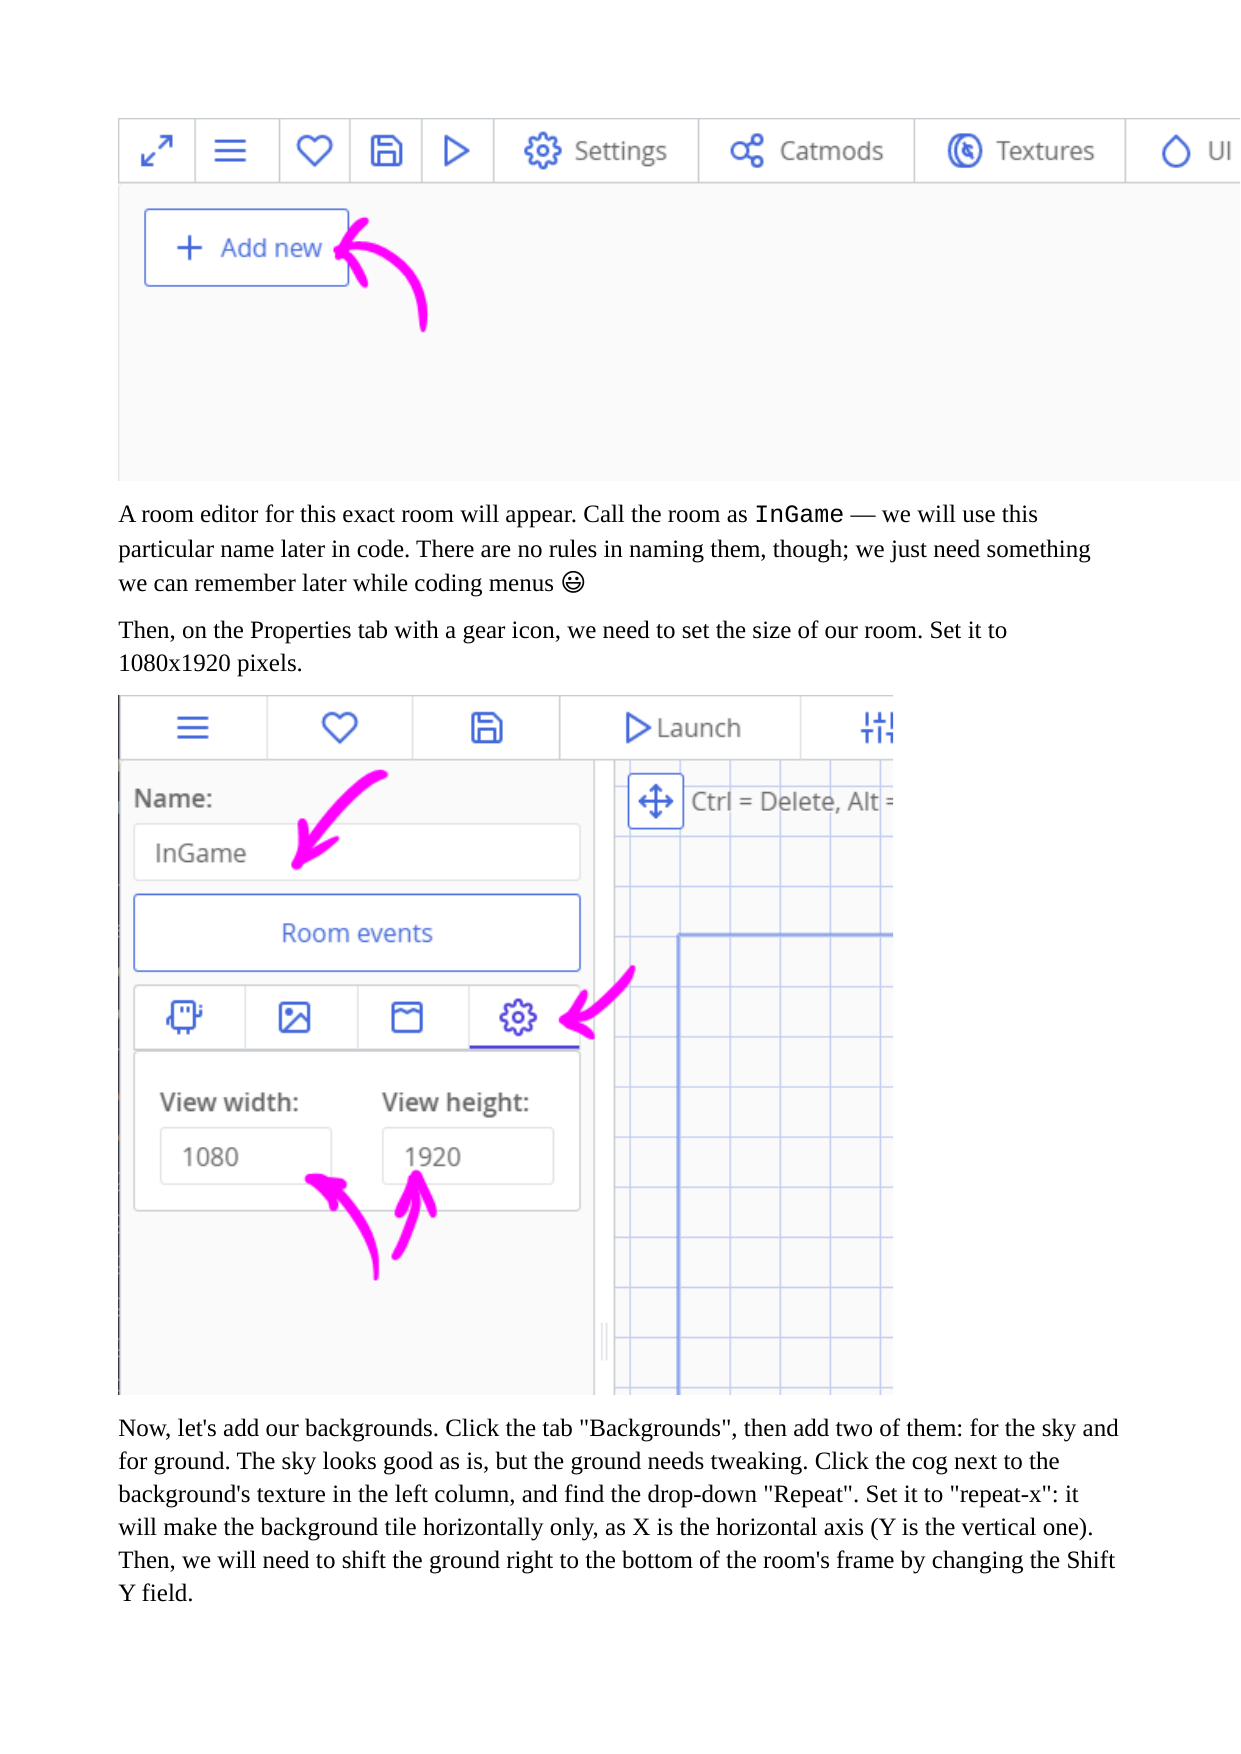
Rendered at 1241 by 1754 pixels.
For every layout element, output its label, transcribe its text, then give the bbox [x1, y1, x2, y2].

text Then, on the Properties tab with a gear icon, we need to set the size of our room. Set it to 1080x1920 pixels. [118, 615, 1122, 677]
picture [118, 118, 1241, 481]
picture [118, 695, 894, 1395]
text A room editor for this exact room will appear. Call the room as InGame — we will use this particular name later in code. There are no rules in naming them, though; we just need something we can remember later while coding menus 😃 [118, 499, 1122, 596]
text Now, let's add our backgrounds. Click the tab "Backgrounds", then add two of them: for the sky and for ground. The sky looks good as is, but the ground needs tweaking. Click the cog next to the background's texture in the left column, and find the drop-down "Repeat". Set it to "repeat-x": it will make the background tile horizontally only, as X is the horizontal axis (Y is the vertical one). Then, we will need to shift the ground right to the bottom of the room's frame by changing the Shift Y field. [118, 1413, 1122, 1607]
